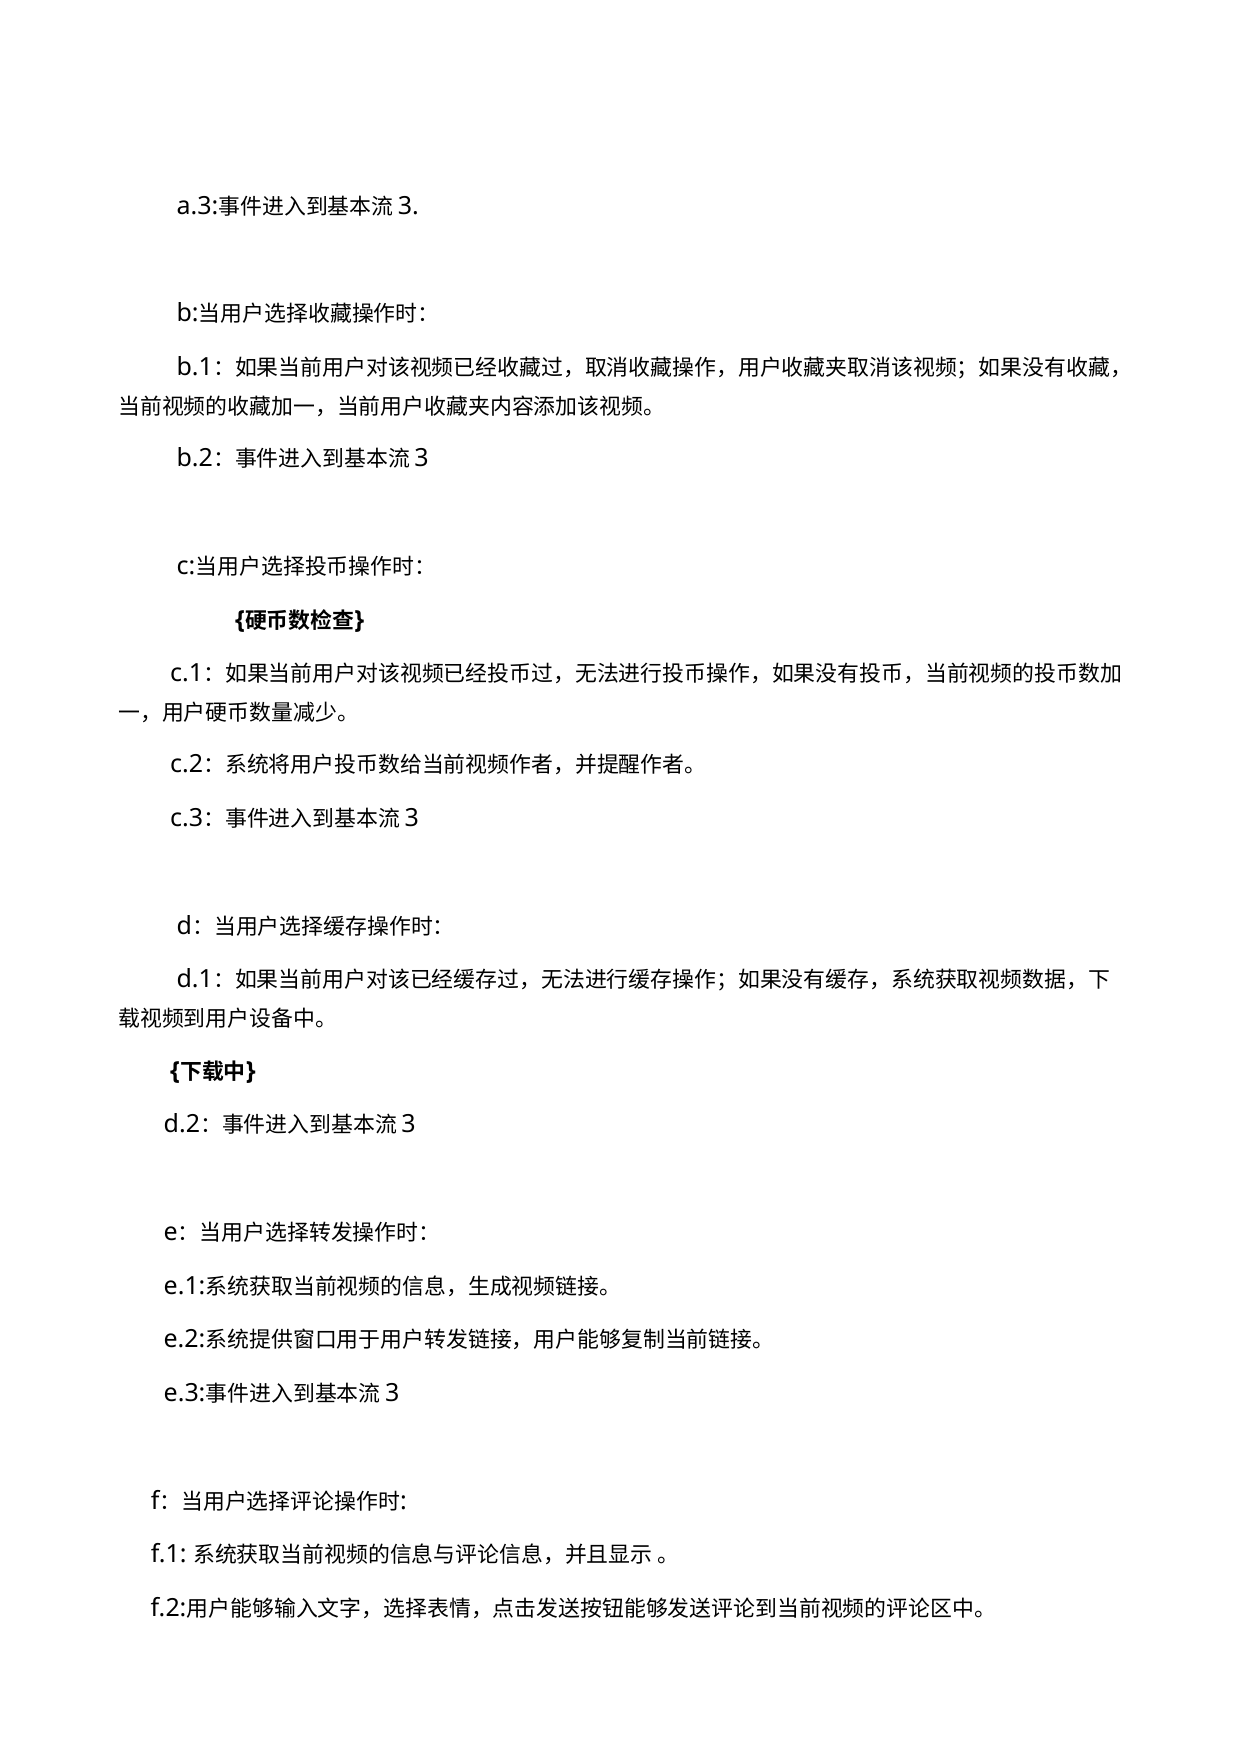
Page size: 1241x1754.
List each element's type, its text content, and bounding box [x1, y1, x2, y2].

text e.1:系统获取当前视频的信息，生成视频链接。 [118, 1267, 1122, 1301]
text d.1：如果当前用户对该已经缓存过，无法进行缓存操作；如果没有缓存，系统获取视频数据，下载视频到用户设备中。 [118, 961, 1122, 1033]
text b.1：如果当前用户对该视频已经收藏过，取消收藏操作，用户收藏夹取消该视频；如果没有收藏，当前视频的收藏加一，当前用户收藏夹内容添加该视频。 [118, 349, 1122, 421]
text c.3：事件进入到基本流3 [118, 800, 1122, 834]
text a.3:事件进入到基本流3. [118, 188, 1122, 222]
text {硬币数检查} [118, 601, 1122, 635]
text e.3:事件进入到基本流3 [118, 1375, 1122, 1409]
text c:当用户选择投币操作时： [118, 547, 1122, 582]
text b:当用户选择收藏操作时： [118, 295, 1122, 329]
text f.2:用户能够输入文字，选择表情，点击发送按钮能够发送评论到当前视频的评论区中。 [118, 1590, 1122, 1624]
text c.1：如果当前用户对该视频已经投币过，无法进行投币操作，如果没有投币，当前视频的投币数加一，用户硬币数量减少。 [118, 655, 1122, 727]
text d.2：事件进入到基本流3 [118, 1106, 1122, 1140]
text e：当用户选择转发操作时： [118, 1213, 1122, 1248]
text {下载中} [118, 1052, 1122, 1086]
text c.2：系统将用户投币数给当前视频作者，并提醒作者。 [118, 746, 1122, 780]
text f.1: 系统获取当前视频的信息与评论信息，并且显示 。 [118, 1536, 1122, 1570]
text d：当用户选择缓存操作时： [118, 907, 1122, 941]
text b.2：事件进入到基本流3 [118, 440, 1122, 474]
text f：当用户选择评论操作时: [118, 1482, 1122, 1516]
text e.2:系统提供窗口用于用户转发链接，用户能够复制当前链接。 [118, 1321, 1122, 1355]
